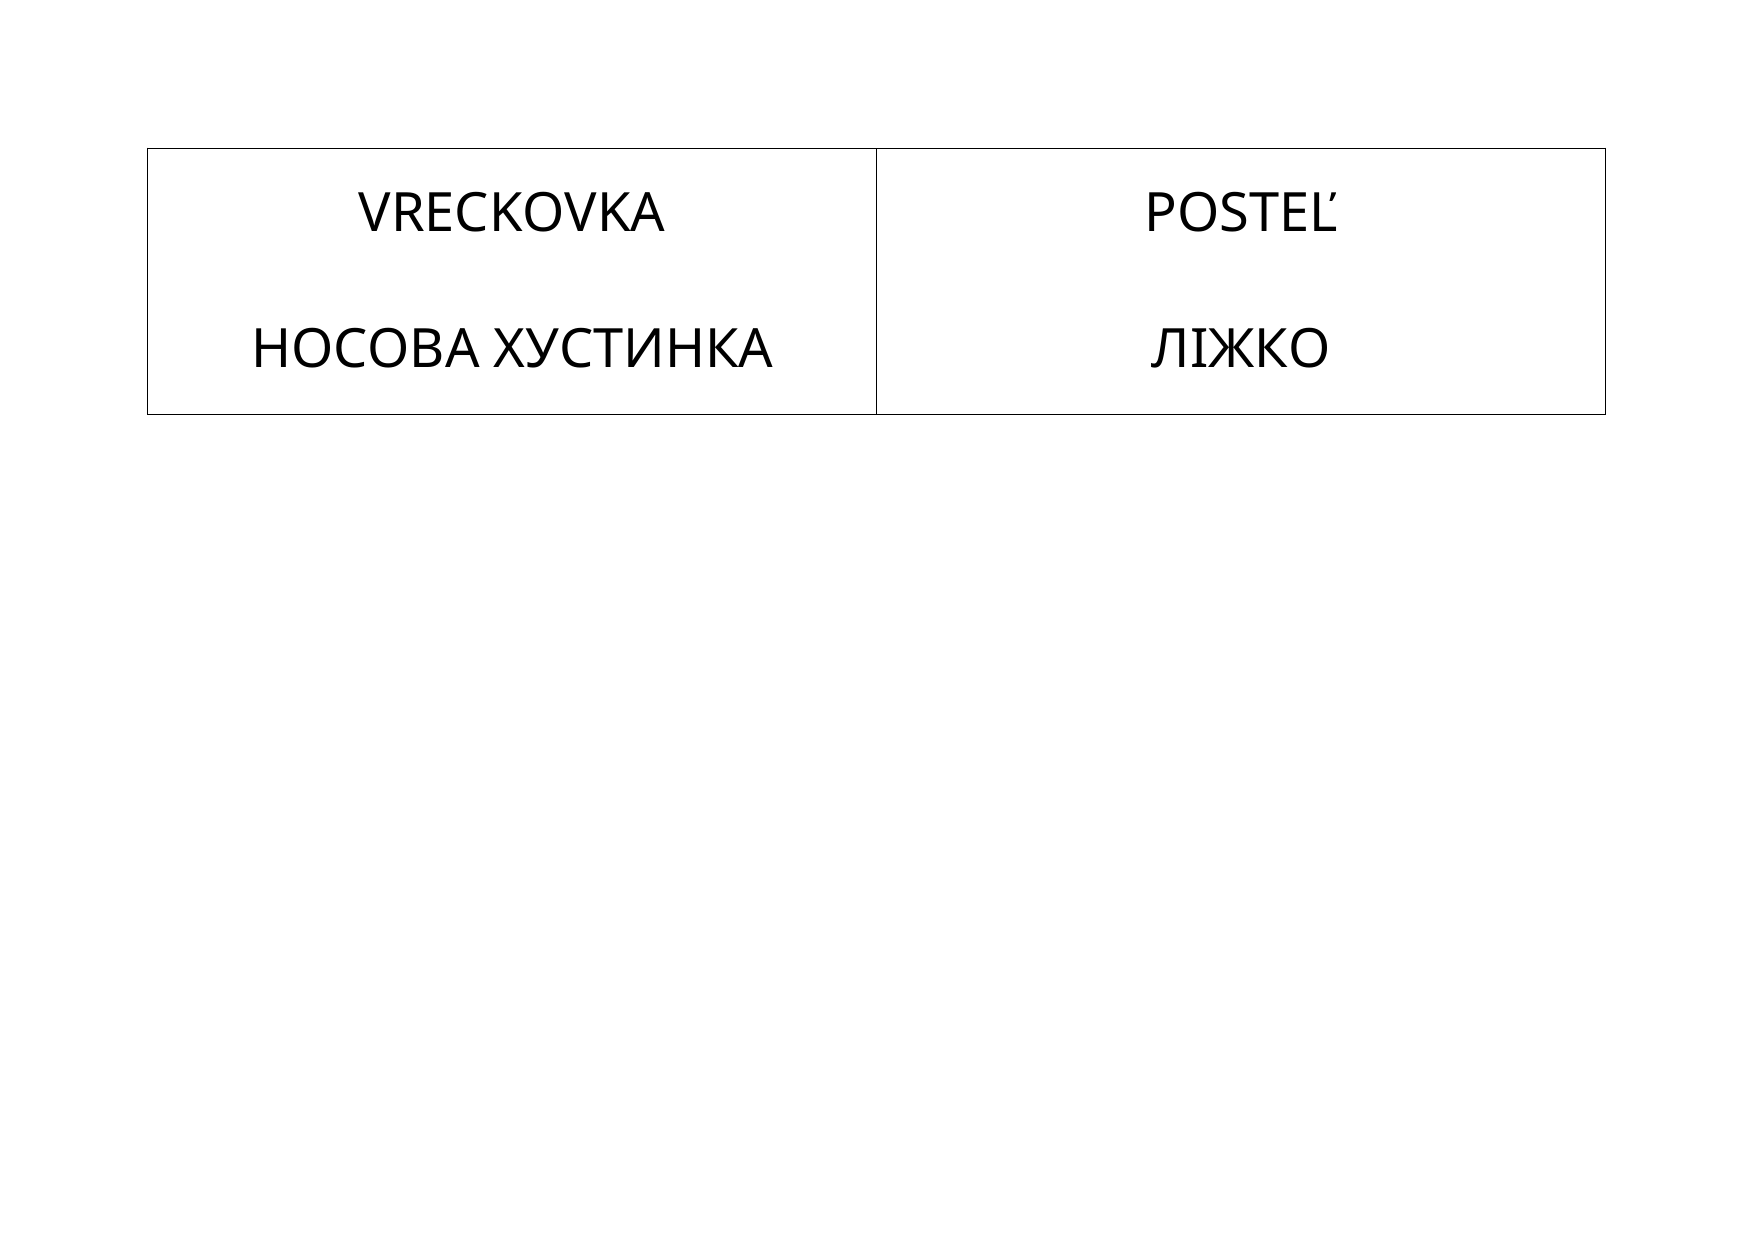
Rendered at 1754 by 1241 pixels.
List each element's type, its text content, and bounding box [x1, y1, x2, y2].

table_cell POSTEĽ ЛІЖКО [877, 149, 1605, 414]
table_cell VRECKOVKA НОСОВА ХУСТИНКА [148, 149, 876, 414]
